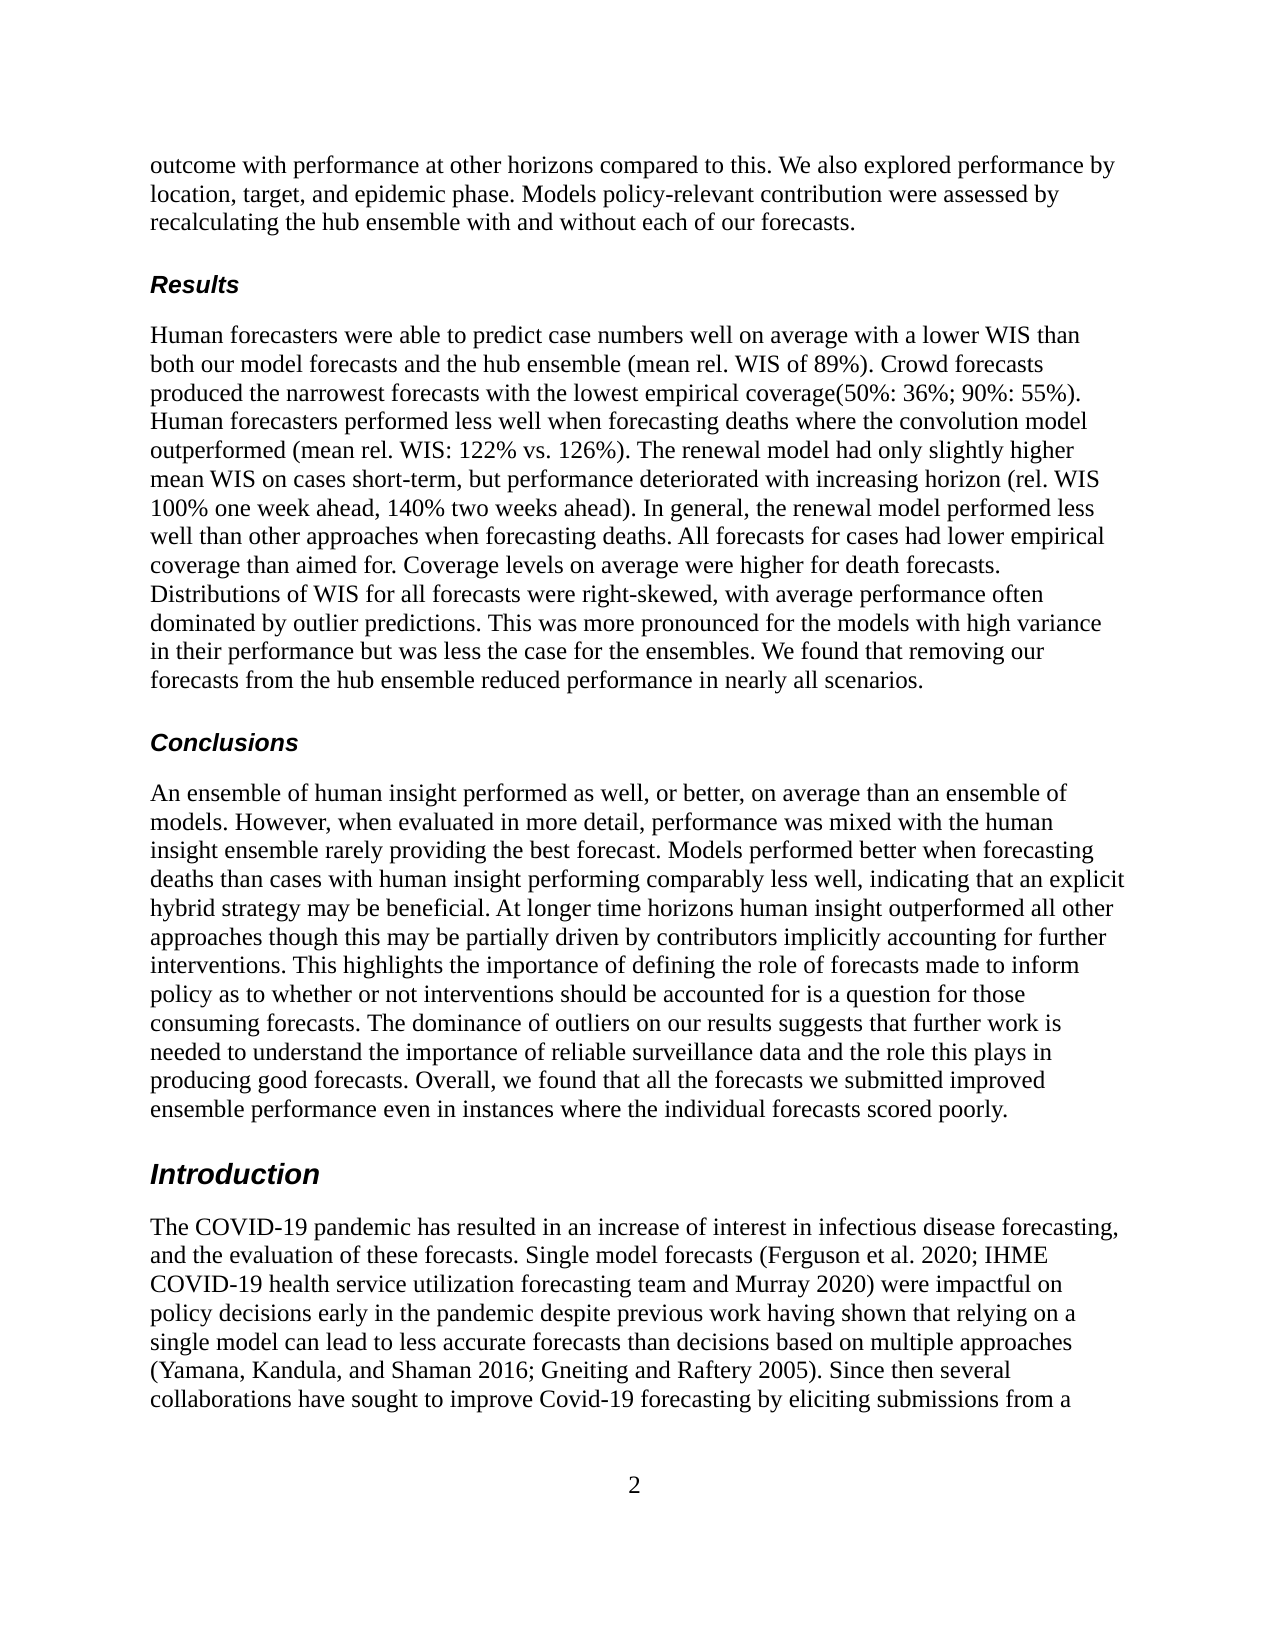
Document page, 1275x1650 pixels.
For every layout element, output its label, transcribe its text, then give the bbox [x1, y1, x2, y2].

text An ensemble of human insight performed as well, or better, on average than an ensemble of models. However, when evaluated in more detail, performance was mixed with the human insight ensemble rarely providing the best forecast. Models performed better when forecasting deaths than cases with human insight performing comparably less well, indicating that an explicit hybrid strategy may be beneficial. At longer time horizons human insight outperformed all other approaches though this may be partially driven by contributors implicitly accounting for further interventions. This highlights the importance of defining the role of forecasts made to inform policy as to whether or not interventions should be accounted for is a question for those consuming forecasts. The dominance of outliers on our results suggests that further work is needed to understand the importance of reliable surveillance data and the role this plays in producing good forecasts. Overall, we found that all the forecasts we submitted improved ensemble performance even in instances where the individual forecasts scored poorly. [150, 778, 1125, 1123]
subtitle Introduction [150, 1157, 1125, 1190]
text The COVID-19 pandemic has resulted in an increase of interest in infectious disease forecasting, and the evaluation of these forecasts. Single model forecasts (Ferguson et al. 2020; IHME COVID-19 health service utilization forecasting team and Murray 2020) were impactful on policy decisions early in the pandemic despite previous work having shown that relying on a single model can lead to less accurate forecasts than decisions based on multiple approaches (Yamana, Kandula, and Shaman 2016; Gneiting and Raftery 2005). Since then several collaborations have sought to improve Covid-19 forecasting by eliciting submissions from a [150, 1212, 1125, 1413]
text outcome with performance at other horizons compared to this. We also explored performance by location, target, and epidemic phase. Models policy-relevant contribution were assessed by recalculating the hub ensemble with and without each of our forecasts. [150, 150, 1125, 236]
text Human forecasters were able to predict case numbers well on average with a lower WIS than both our model forecasts and the hub ensemble (mean rel. WIS of 89%). Crowd forecasts produced the narrowest forecasts with the lowest empirical coverage(50%: 36%; 90%: 55%). Human forecasters performed less well when forecasting deaths where the convolution model outperformed (mean rel. WIS: 122% vs. 126%). The renewal model had only slightly higher mean WIS on cases short-term, but performance deteriorated with increasing horizon (rel. WIS 100% one week ahead, 140% two weeks ahead). In general, the renewal model performed less well than other approaches when forecasting deaths. All forecasts for cases had lower empirical coverage than aimed for. Coverage levels on average were higher for death forecasts. Distributions of WIS for all forecasts were right-skewed, with average performance often dominated by outlier predictions. This was more pronounced for the models with high variance in their performance but was less the case for the ensembles. We found that removing our forecasts from the hub ensemble reduced performance in nearly all scenarios. [150, 320, 1125, 694]
subtitle Results [150, 270, 1125, 299]
subtitle Conclusions [150, 728, 1125, 756]
